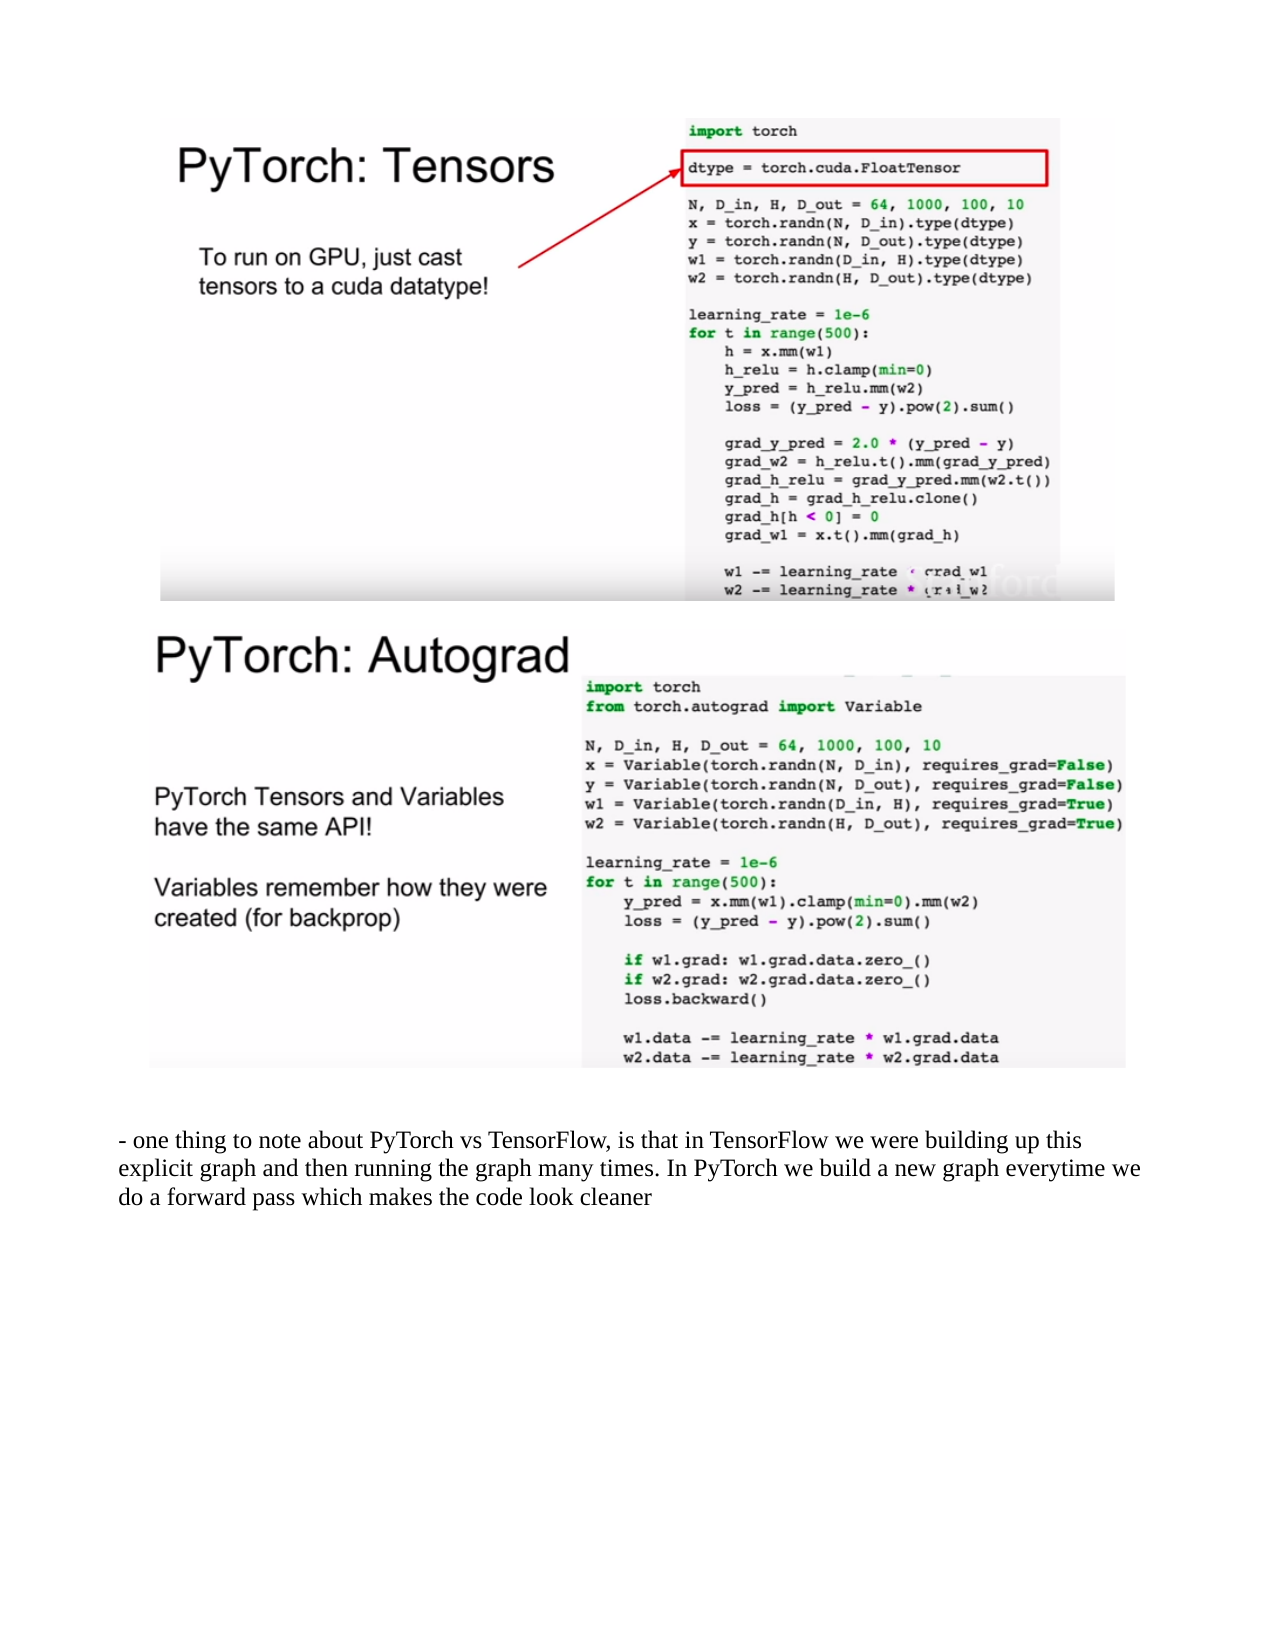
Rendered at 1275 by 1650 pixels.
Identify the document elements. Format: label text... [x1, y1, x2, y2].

picture [160, 118, 1115, 601]
text - one thing to note about PyTorch vs TensorFlow, is that in TensorFlow we were building up this explicit graph and then running the graph many times. In PyTorch we build a new graph everytime we do a forward pass which makes the code look cleaner [118, 1125, 1157, 1211]
picture [149, 629, 1126, 1068]
